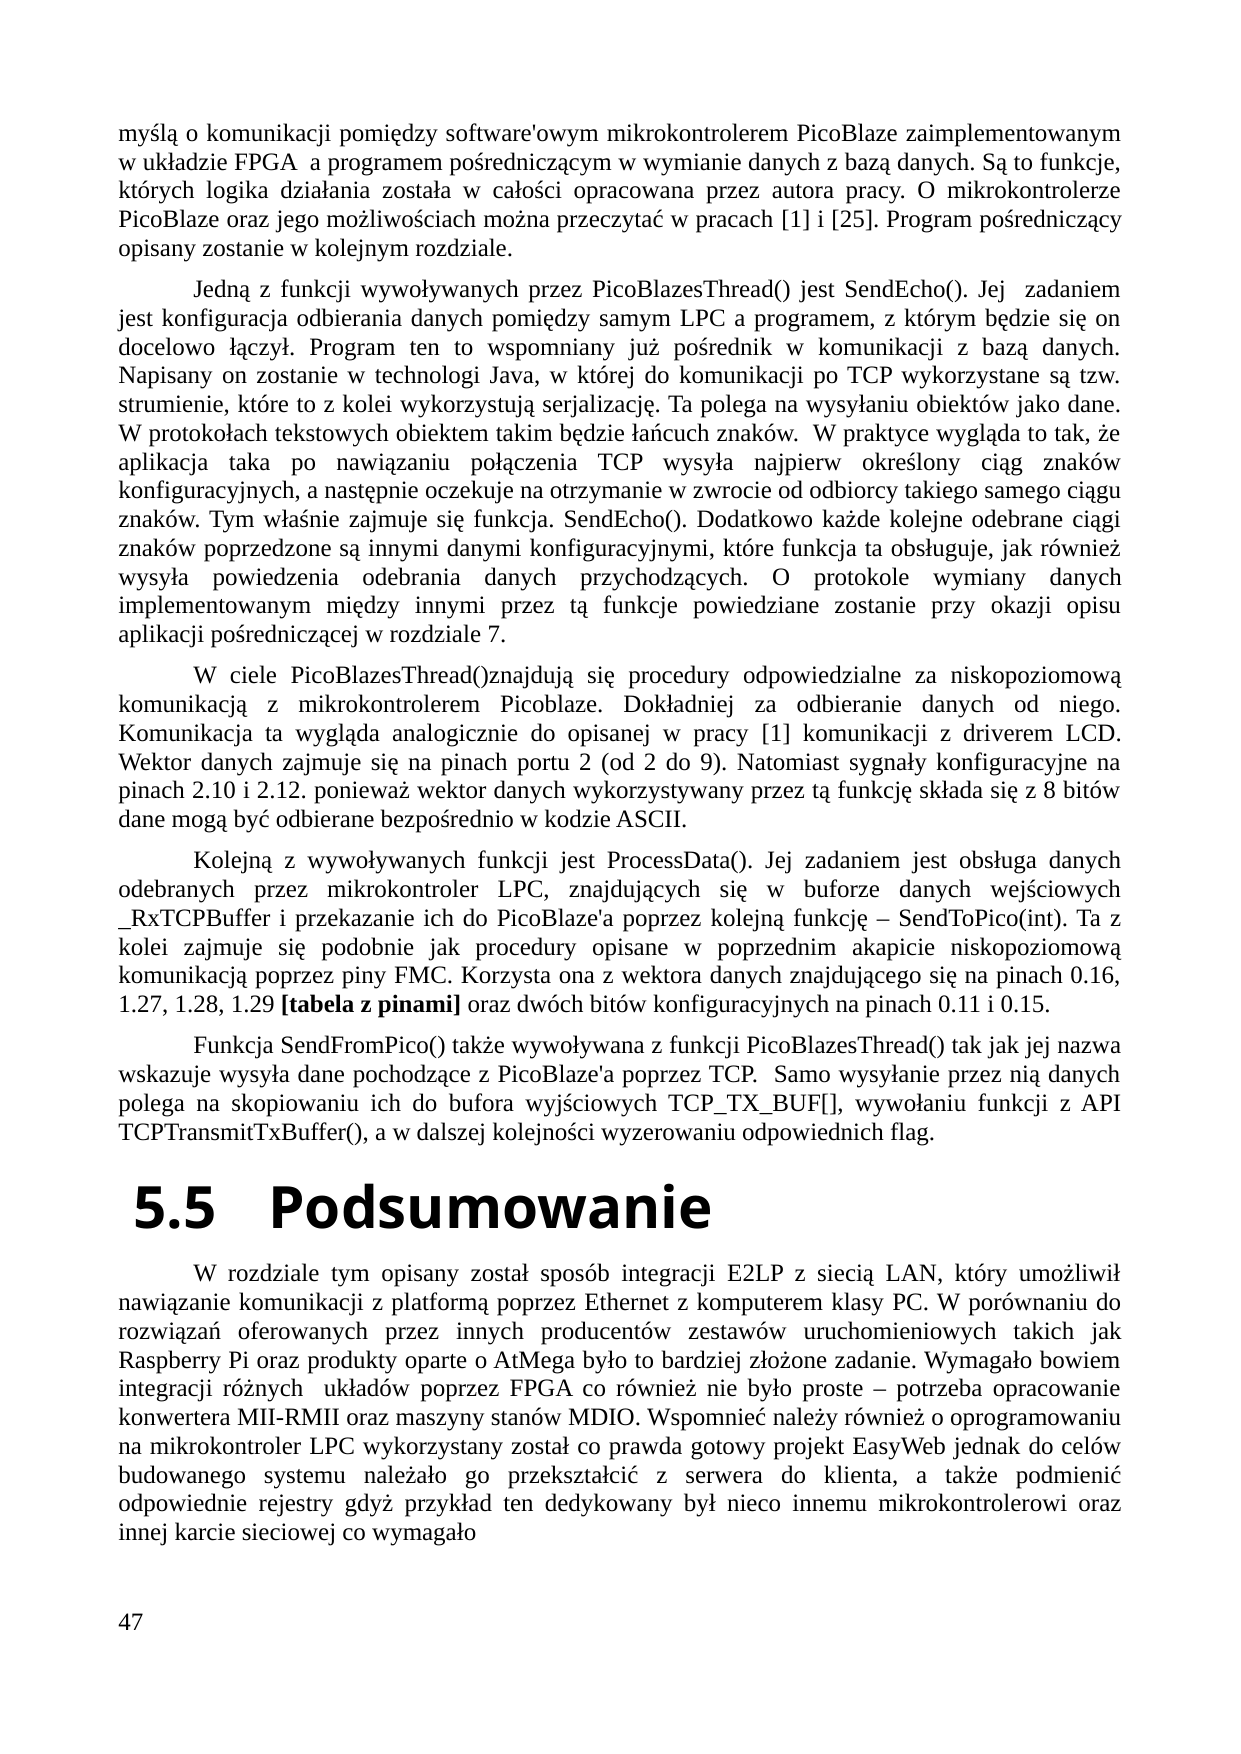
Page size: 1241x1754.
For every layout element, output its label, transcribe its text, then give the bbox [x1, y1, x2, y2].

text W rozdziale tym opisany został sposób integracji E2LP z siecią LAN, który umożliwił nawiązanie komunikacji z platformą poprzez Ethernet z komputerem klasy PC. W porównaniu do rozwiązań oferowanych przez innych producentów zestawów uruchomieniowych takich jak Raspberry Pi oraz produkty oparte o AtMega było to bardziej złożone zadanie. Wymagało bowiem integracji różnych układów poprzez FPGA co również nie było proste – potrzeba opracowanie konwertera MII-RMII oraz maszyny stanów MDIO. Wspomnieć należy również o oprogramowaniu na mikrokontroler LPC wykorzystany został co prawda gotowy projekt EasyWeb jednak do celów budowanego systemu należało go przekształcić z serwera do klienta, a także podmienić odpowiednie rejestry gdyż przykład ten dedykowany był nieco innemu mikrokontrolerowi oraz innej karcie sieciowej co wymagało [118, 1258, 1122, 1546]
subtitle Podsumowanie [118, 1166, 1122, 1246]
text Funkcja SendFromPico() także wywoływana z funkcji PicoBlazesThread() tak jak jej nazwa wskazuje wysyła dane pochodzące z PicoBlaze'a poprzez TCP. Samo wysyłanie przez nią danych polega na skopiowaniu ich do bufora wyjściowych TCP_TX_BUF[], wywołaniu funkcji z API TCPTransmitTxBuffer(), a w dalszej kolejności wyzerowaniu odpowiednich flag. [118, 1031, 1122, 1146]
text Jedną z funkcji wywoływanych przez PicoBlazesThread() jest SendEcho(). Jej zadaniem jest konfiguracja odbierania danych pomiędzy samym LPC a programem, z którym będzie się on docelowo łączył. Program ten to wspomniany już pośrednik w komunikacji z bazą danych. Napisany on zostanie w technologi Java, w której do komunikacji po TCP wykorzystane są tzw. strumienie, które to z kolei wykorzystują serjalizację. Ta polega na wysyłaniu obiektów jako dane. W protokołach tekstowych obiektem takim będzie łańcuch znaków. W praktyce wygląda to tak, że aplikacja taka po nawiązaniu połączenia TCP wysyła najpierw określony ciąg znaków konfiguracyjnych, a następnie oczekuje na otrzymanie w zwrocie od odbiorcy takiego samego ciągu znaków. Tym właśnie zajmuje się funkcja. SendEcho(). Dodatkowo każde kolejne odebrane ciągi znaków poprzedzone są innymi danymi konfiguracyjnymi, które funkcja ta obsługuje, jak również wysyła powiedzenia odebrania danych przychodzących. O protokole wymiany danych implementowanym między innymi przez tą funkcje powiedziane zostanie przy okazji opisu aplikacji pośredniczącej w rozdziale 7. [118, 274, 1122, 648]
text W ciele PicoBlazesThread()znajdują się procedury odpowiedzialne za niskopoziomową komunikacją z mikrokontrolerem Picoblaze. Dokładniej za odbieranie danych od niego. Komunikacja ta wygląda analogicznie do opisanej w pracy [1] komunikacji z driverem LCD. Wektor danych zajmuje się na pinach portu 2 (od 2 do 9). Natomiast sygnały konfiguracyjne na pinach 2.10 i 2.12. ponieważ wektor danych wykorzystywany przez tą funkcję składa się z 8 bitów dane mogą być odbierane bezpośrednio w kodzie ASCII. [118, 661, 1122, 833]
text myślą o komunikacji pomiędzy software'owym mikrokontrolerem PicoBlaze zaimplementowanym w układzie FPGA a programem pośredniczącym w wymianie danych z bazą danych. Są to funkcje, których logika działania została w całości opracowana przez autora pracy. O mikrokontrolerze PicoBlaze oraz jego możliwościach można przeczytać w pracach [1] i [25]. Program pośredniczący opisany zostanie w kolejnym rozdziale. [118, 118, 1122, 262]
text Kolejną z wywoływanych funkcji jest ProcessData(). Jej zadaniem jest obsługa danych odebranych przez mikrokontroler LPC, znajdujących się w buforze danych wejściowych _RxTCPBuffer i przekazanie ich do PicoBlaze'a poprzez kolejną funkcję – SendToPico(int). Ta z kolei zajmuje się podobnie jak procedury opisane w poprzednim akapicie niskopoziomową komunikacją poprzez piny FMC. Korzysta ona z wektora danych znajdującego się na pinach 0.16, 1.27, 1.28, 1.29 [tabela z pinami] oraz dwóch bitów konfiguracyjnych na pinach 0.11 i 0.15. [118, 846, 1122, 1018]
